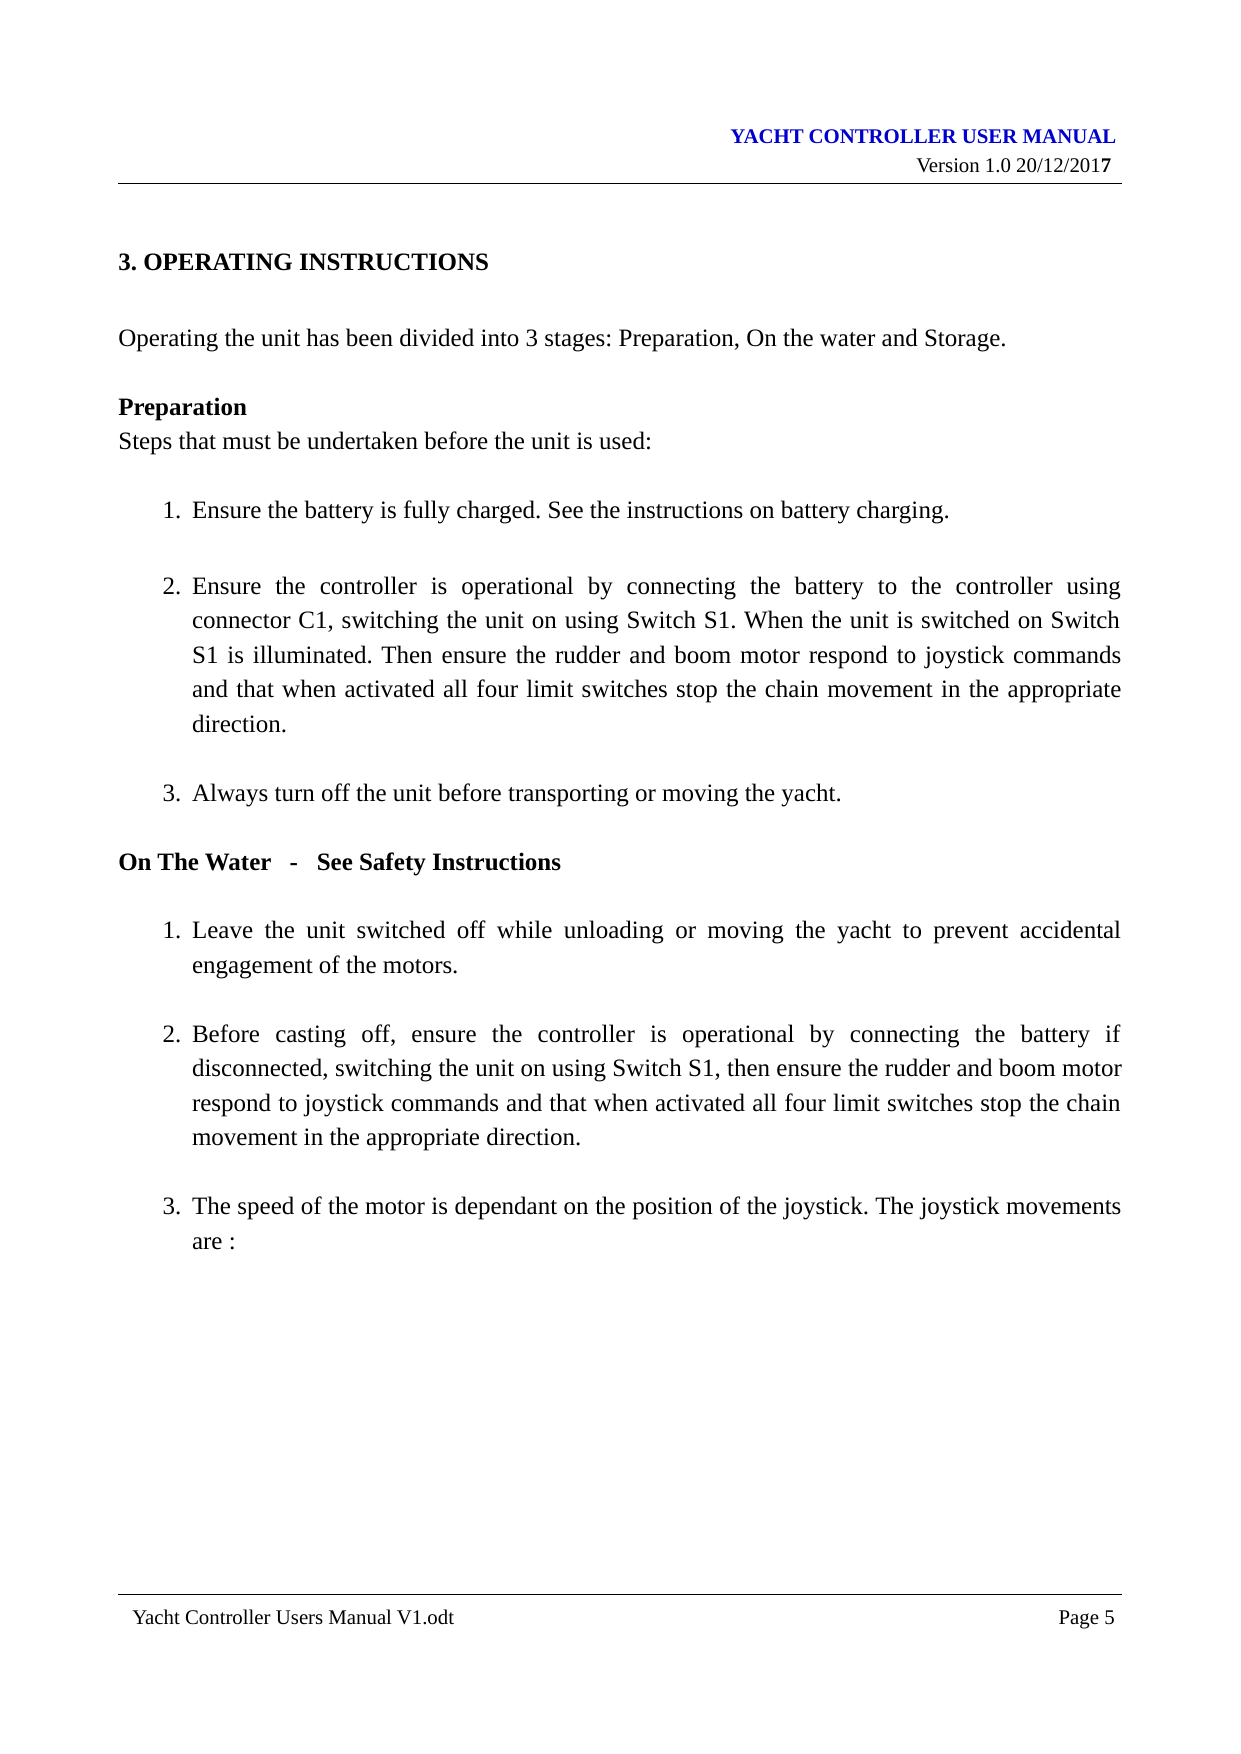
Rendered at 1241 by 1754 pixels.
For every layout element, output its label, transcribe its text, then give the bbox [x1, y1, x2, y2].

list Always turn off the unit before transporting or moving the yacht. [162, 778, 1122, 806]
list Ensure the battery is fully charged. See the instructions on battery charging. [162, 495, 1122, 524]
list Before casting off, ensure the controller is operational by connecting the battery if disconnected, switching the unit on using Switch S1, then ensure the rudder and boom motor respond to joystick commands and that when activated all four limit switches stop the chain movement in the appropriate direction. [162, 1019, 1122, 1151]
text Steps that must be undertaken before the unit is used: [118, 426, 1122, 455]
list The speed of the motor is dependant on the position of the joystick. The joystick movements are : [162, 1191, 1122, 1255]
text On The Water - See Safety Instructions [118, 847, 1122, 875]
list Ensure the controller is operational by connecting the battery to the controller using connector C1, switching the unit on using Switch S1. When the unit is switched on Switch S1 is illuminated. Then ensure the rudder and boom motor respond to joystick commands and that when activated all four limit switches stop the chain movement in the appropriate direction. [162, 571, 1122, 737]
text Preparation [118, 392, 1122, 420]
text Operating the unit has been divided into 3 stages: Preparation, On the water and Storage. [118, 323, 1122, 351]
list Leave the unit switched off while unloading or moving the yacht to prevent accidental engagement of the motors. [162, 916, 1122, 979]
text 3. OPERATING INSTRUCTIONS [118, 247, 1122, 276]
